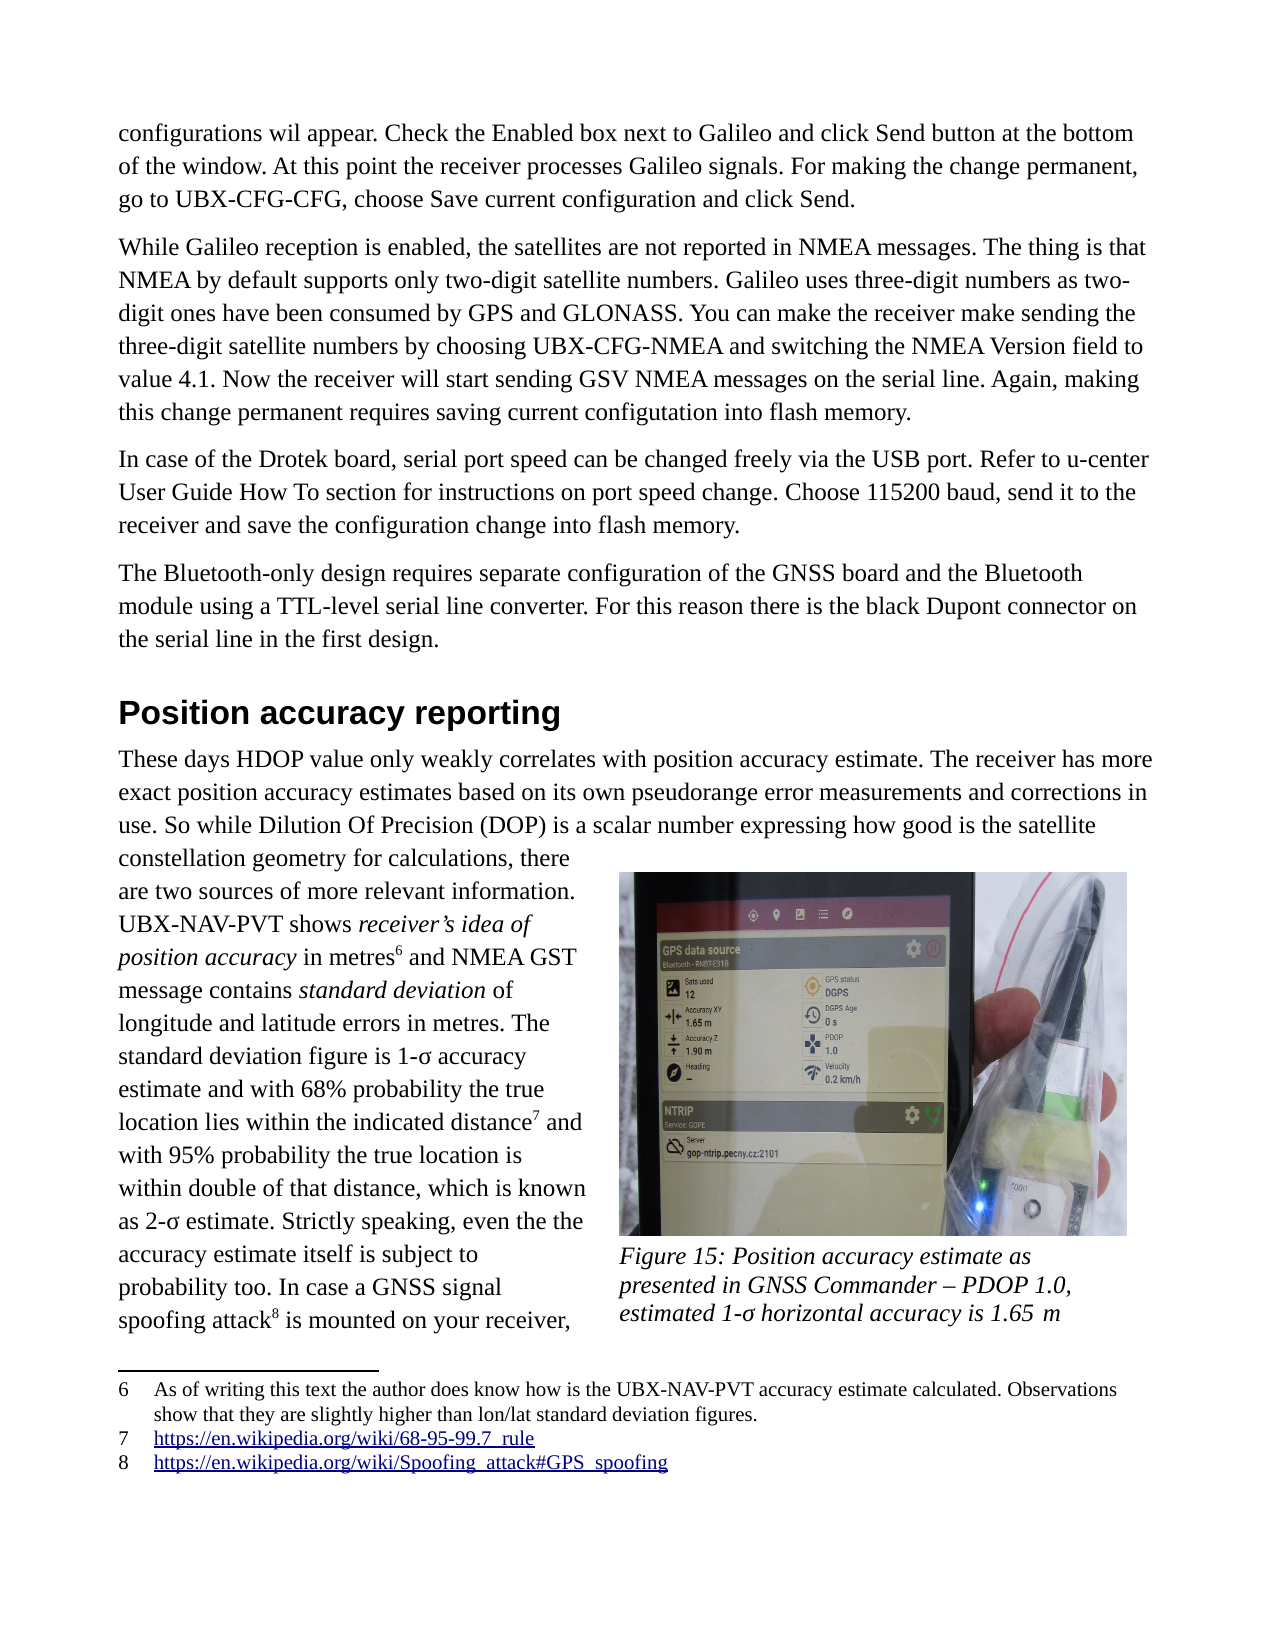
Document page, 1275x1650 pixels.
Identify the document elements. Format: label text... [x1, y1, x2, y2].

text https://en.wikipedia.org/wiki/68-95-99.7_rule [118, 1426, 1157, 1449]
text As of writing this text the author does know how is the UBX-NAV-PVT accuracy estimate calculated. Observations show that they are slightly higher than lon/lat standard deviation figures. [118, 1377, 1157, 1426]
text While Galileo reception is enabled, the satellites are not reported in NMEA messages. The thing is that NMEA by default supports only two-digit satellite numbers. Galileo uses three-digit numbers as two-digit ones have been consumed by GPS and GLONASS. You can make the receiver make sending the three-digit satellite numbers by choosing UBX-CFG-NMEA and switching the NMEA Version field to value 4.1. Now the receiver will start sending GSV NMEA messages on the serial line. Again, making this change permanent requires saving current configutation into flash memory. [118, 232, 1157, 426]
picture [619, 872, 1127, 1109]
text These days HDOP value only weakly correlates with position accuracy estimate. The receiver has more exact position accuracy estimates based on its own pseudorange error measurements and corrections in use. So while Dilution Of Precision (DOP) is a scalar number expressing how good is the satellite constellation geometry for calculations, there are two sources of more relevant information. UBX-NAV-PVT shows receiver’s idea of position accuracy in metres and NMEA GST message contains standard deviation of longitude and latitude errors in metres. The standard deviation figure is 1-σ accuracy estimate and with 68% probability the true location lies within the indicated distance and with 95% probability the true location is within double of that distance, which is known as 2-σ estimate. Strictly speaking, even the the accuracy estimate itself is subject to probability too. In case a GNSS signal spoofing attack is mounted on your receiver, [118, 744, 1157, 1334]
subtitle Position accuracy reporting [118, 693, 1157, 731]
text configurations wil appear. Check the Enabled box next to Galileo and click Send button at the bottom of the window. At this point the receiver processes Galileo signals. For making the change permanent, go to UBX-CFG-CFG, choose Save current configuration and click Send. [118, 118, 1157, 213]
text The Bluetooth-only design requires separate configuration of the GNSS board and the Bluetooth module using a TTL-level serial line converter. For this reason there is the black Dupont connector on the serial line in the first design. [118, 558, 1157, 653]
text In case of the Drotek board, serial port speed can be changed freely via the USB port. Refer to u-center User Guide How To section for instructions on port speed change. Choose 115200 baud, send it to the receiver and save the configuration change into flash memory. [118, 444, 1157, 539]
text https://en.wikipedia.org/wiki/Spoofing_attack#GPS_spoofing [118, 1449, 1157, 1474]
text Figure 15: Position accuracy estimate as presented in GNSS Commander – PDOP 1.0, estimated 1-σ horizontal accuracy is 1.65 m [619, 1109, 1127, 1327]
